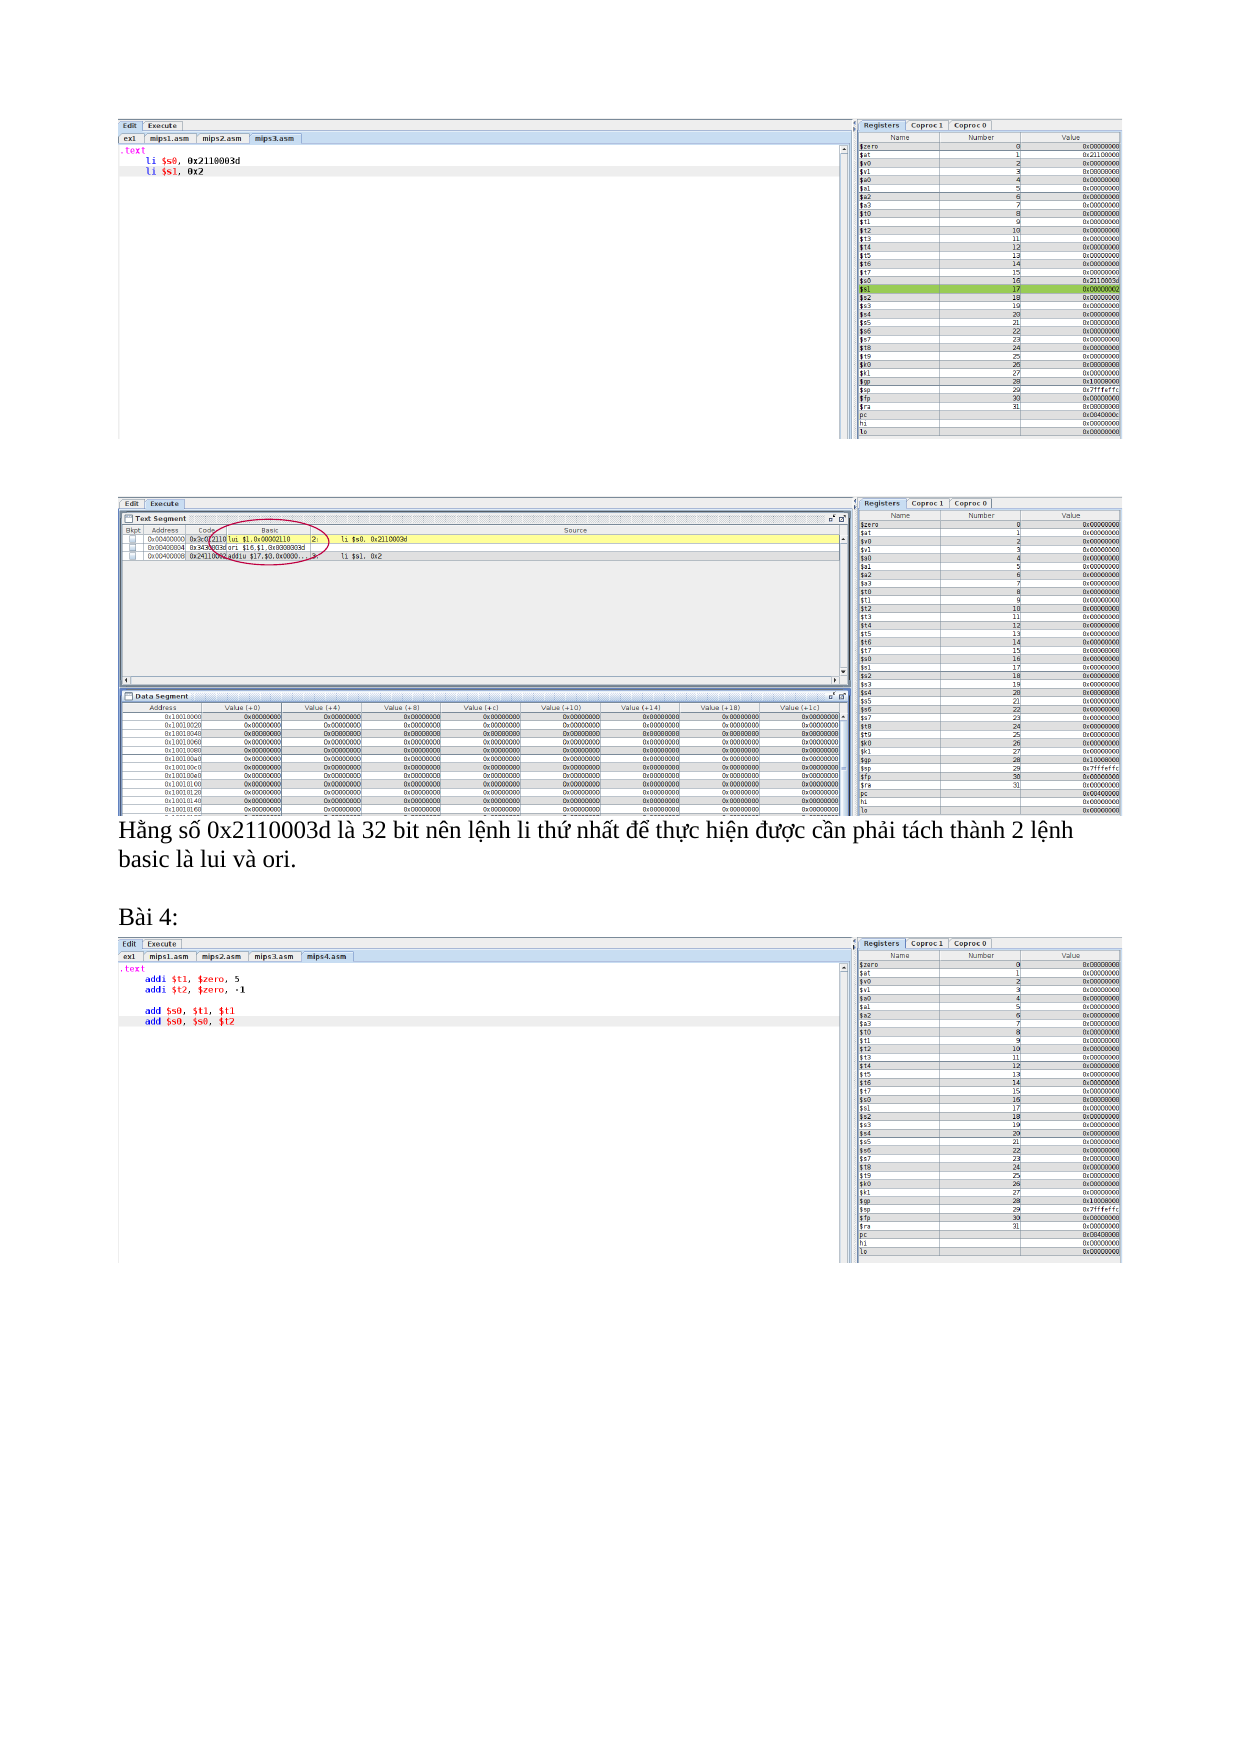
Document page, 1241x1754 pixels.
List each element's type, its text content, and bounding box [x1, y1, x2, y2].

picture [118, 937, 1123, 1263]
text Hằng số 0x2110003d là 32 bit nên lệnh li thứ nhất để thực hiện được cần phải tách thành 2 lệnh basic là lui và ori. [118, 816, 1122, 873]
picture [118, 496, 1123, 816]
text Bài 4: [118, 902, 1122, 930]
picture [118, 118, 1123, 439]
